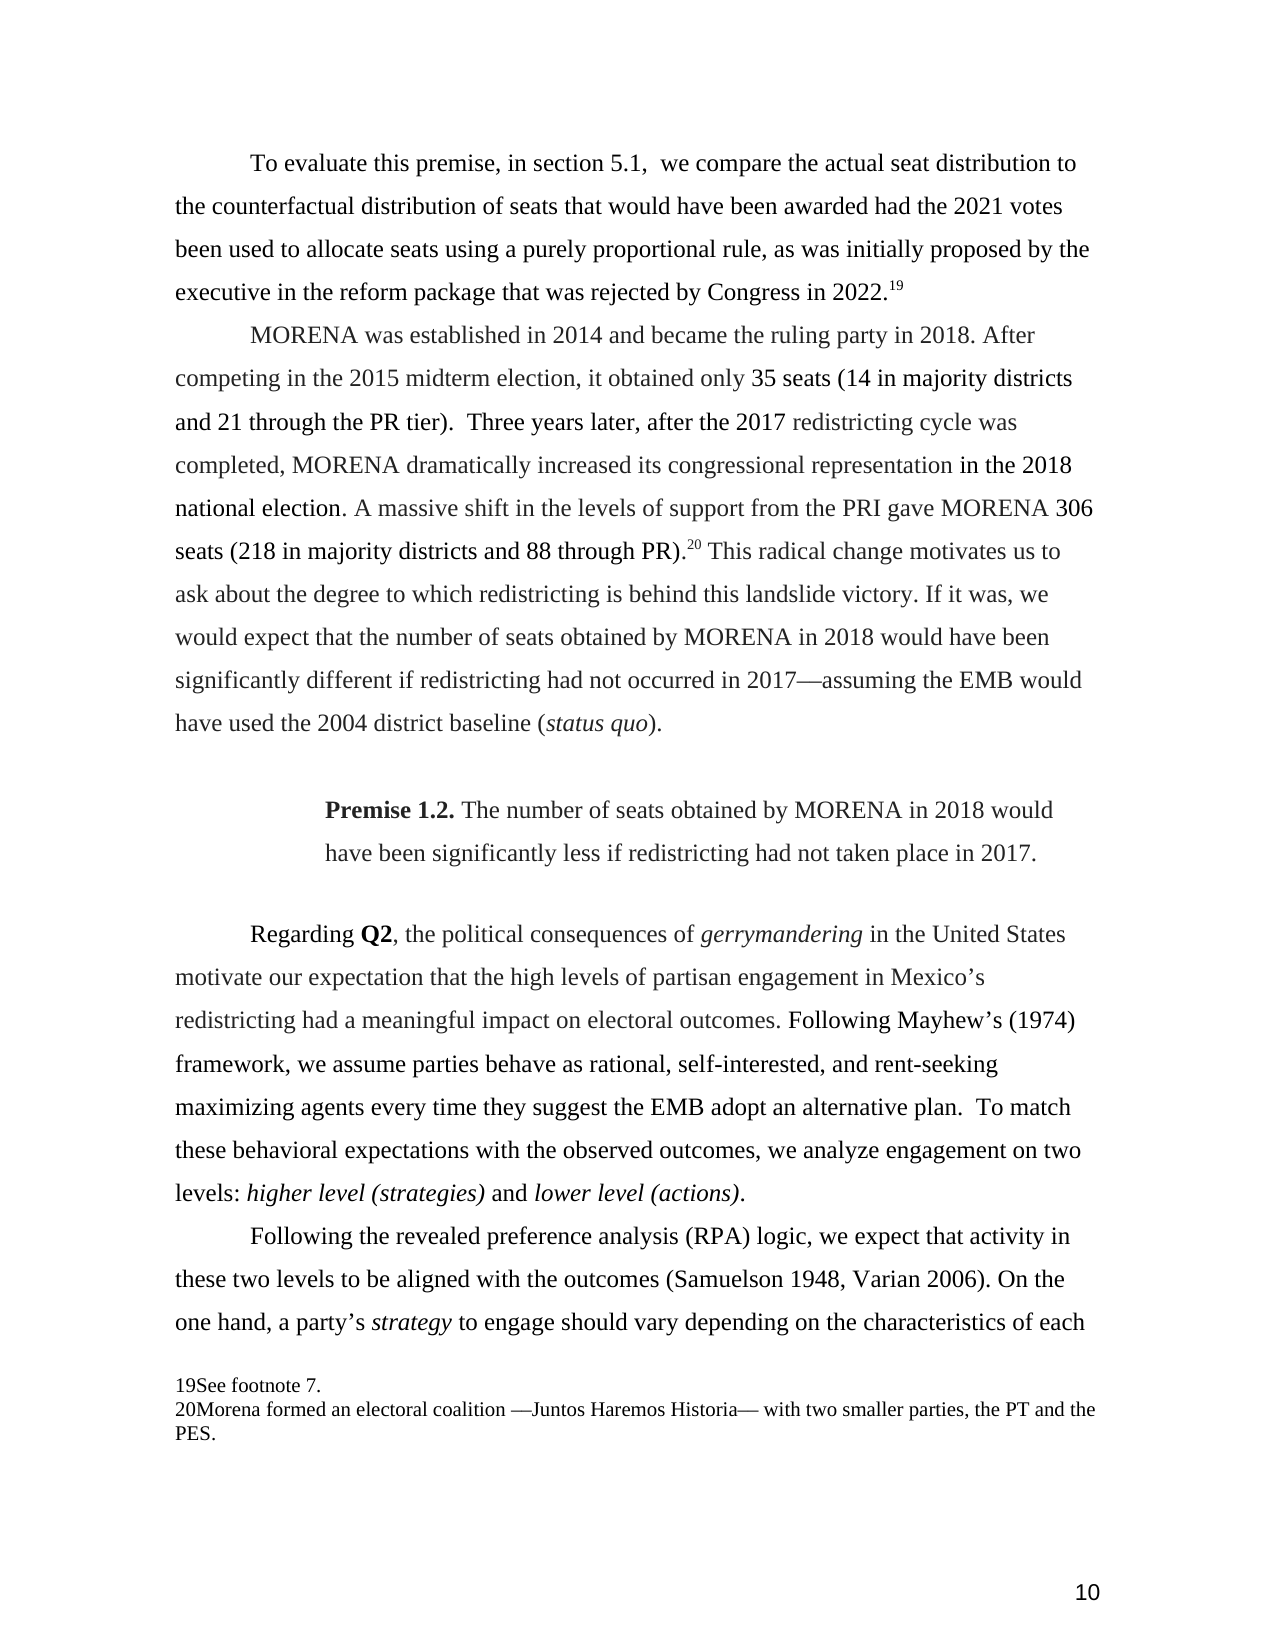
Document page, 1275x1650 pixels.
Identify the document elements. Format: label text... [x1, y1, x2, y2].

text See footnote 7. [175, 1373, 1100, 1397]
text Morena formed an electoral coalition ––Juntos Haremos Historia–– with two smaller parties, the PT and the PES. [175, 1397, 1100, 1445]
text To evaluate this premise, in section 5.1, we compare the actual seat distribution to the counterfactual distribution of seats that would have been awarded had the 2021 votes been used to allocate seats using a purely proportional rule, as was initially proposed by the executive in the reform package that was rejected by Congress in 2022. [175, 148, 1100, 306]
text Following the revealed preference analysis (RPA) logic, we expect that activity in these two levels to be aligned with the outcomes (Samuelson 1948, Varian 2006). On the one hand, a party’s strategy to engage should vary depending on the characteristics of each [175, 1221, 1100, 1336]
text Premise 1.2. The number of seats obtained by MORENA in 2018 would have been significantly less if redistricting had not taken place in 2017. [325, 795, 1100, 906]
text MORENA was established in 2014 and became the ruling party in 2018. After competing in the 2015 midterm election, it obtained only 35 seats (14 in majority districts and 21 through the PR tier). Three years later, after the 2017 redistricting cycle was completed, MORENA dramatically increased its congressional representation in the 2018 national election. A massive shift in the levels of support from the PRI gave MORENA 306 seats (218 in majority districts and 88 through PR). This radical change motivates us to ask about the degree to which redistricting is behind this landslide victory. If it was, we would expect that the number of seats obtained by MORENA in 2018 would have been significantly different if redistricting had not occurred in 2017––assuming the EMB would have used the 2004 district baseline (status quo). [175, 320, 1100, 737]
text Regarding Q2, the political consequences of gerrymandering in the United States motivate our expectation that the high levels of partisan engagement in Mexico’s redistricting had a meaningful impact on electoral outcomes. Following Mayhew’s (1974) framework, we assume parties behave as rational, self-interested, and rent-seeking maximizing agents every time they suggest the EMB adopt an alternative plan. To match these behavioral expectations with the observed outcomes, we analyze engagement on two levels: higher level (strategies) and lower level (actions). [175, 919, 1100, 1207]
